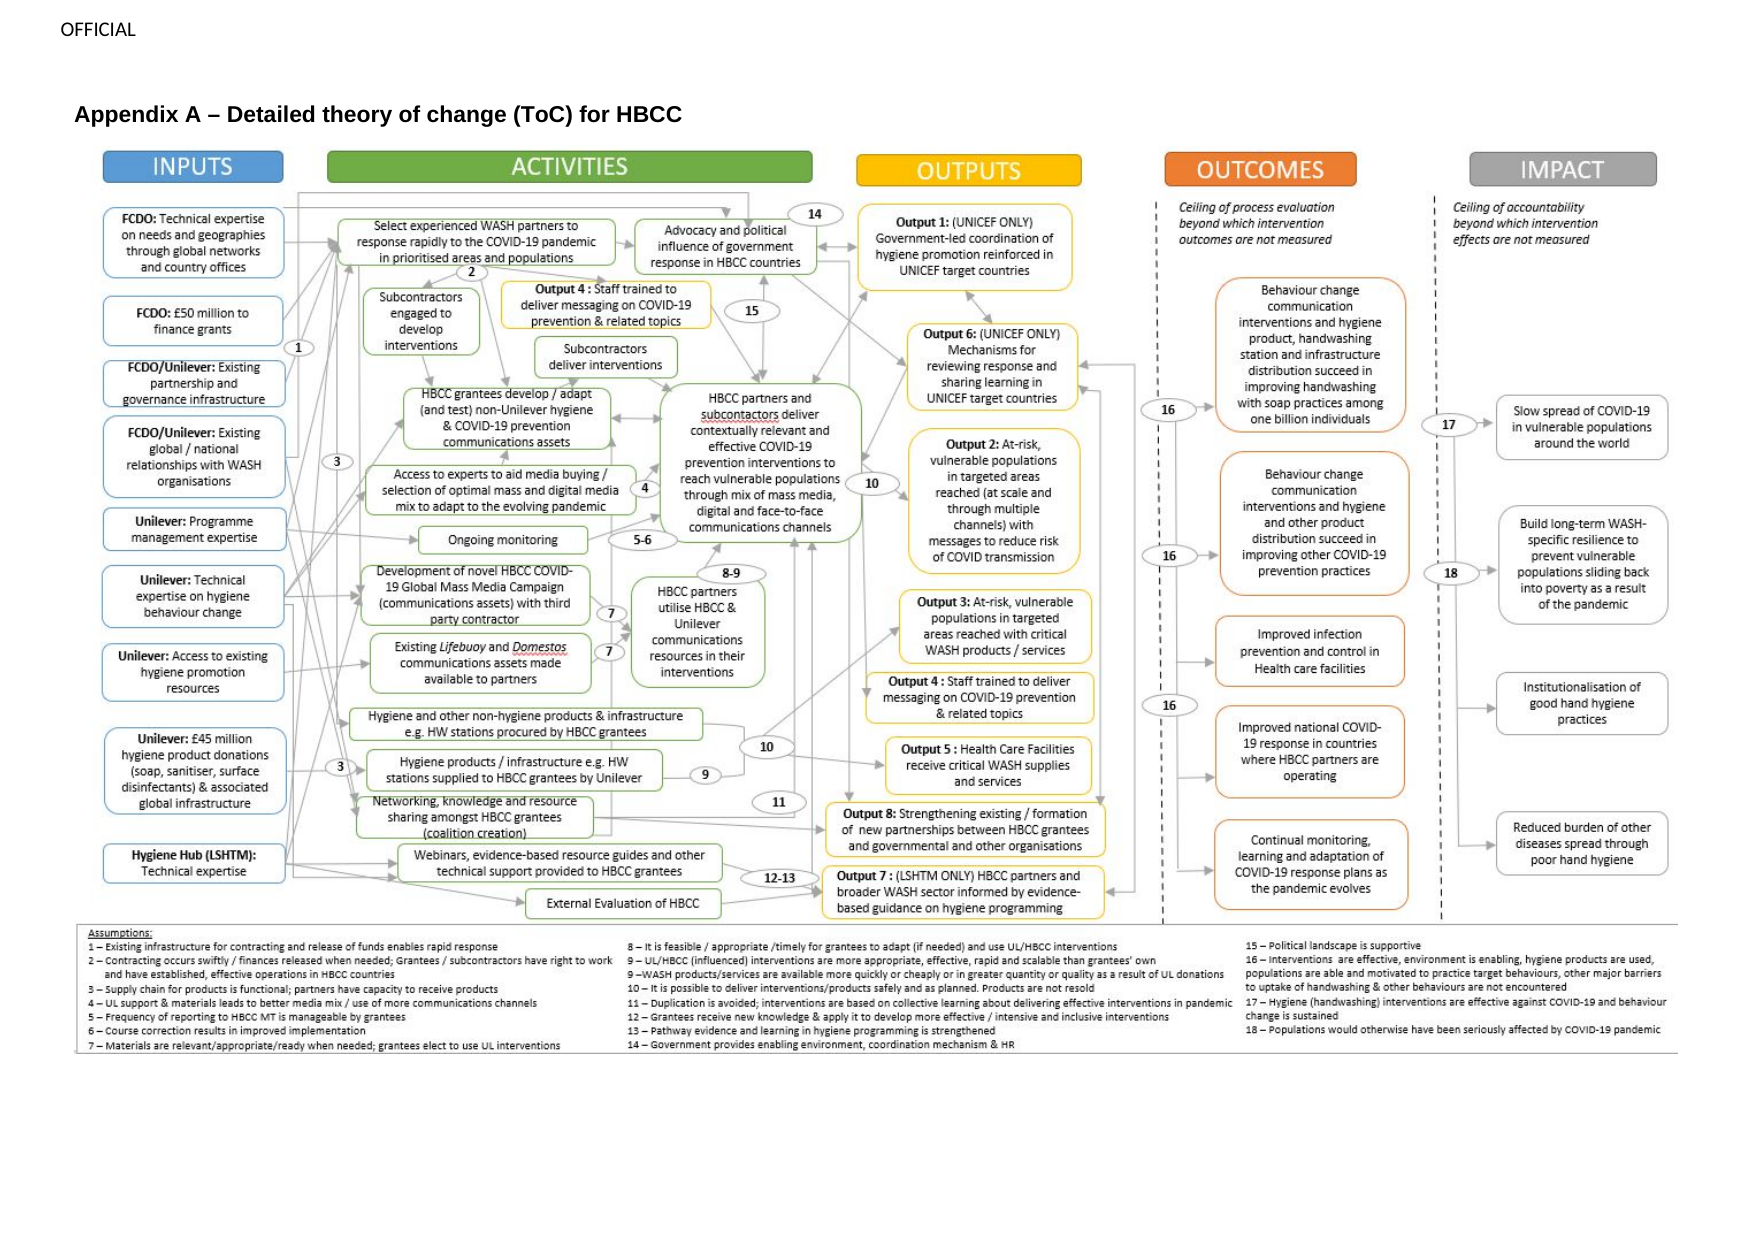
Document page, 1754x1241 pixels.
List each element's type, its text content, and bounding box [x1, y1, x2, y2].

picture [73, 146, 1678, 1054]
text Appendix A – Detailed theory of change (ToC) for HBCC [74, 102, 1680, 127]
